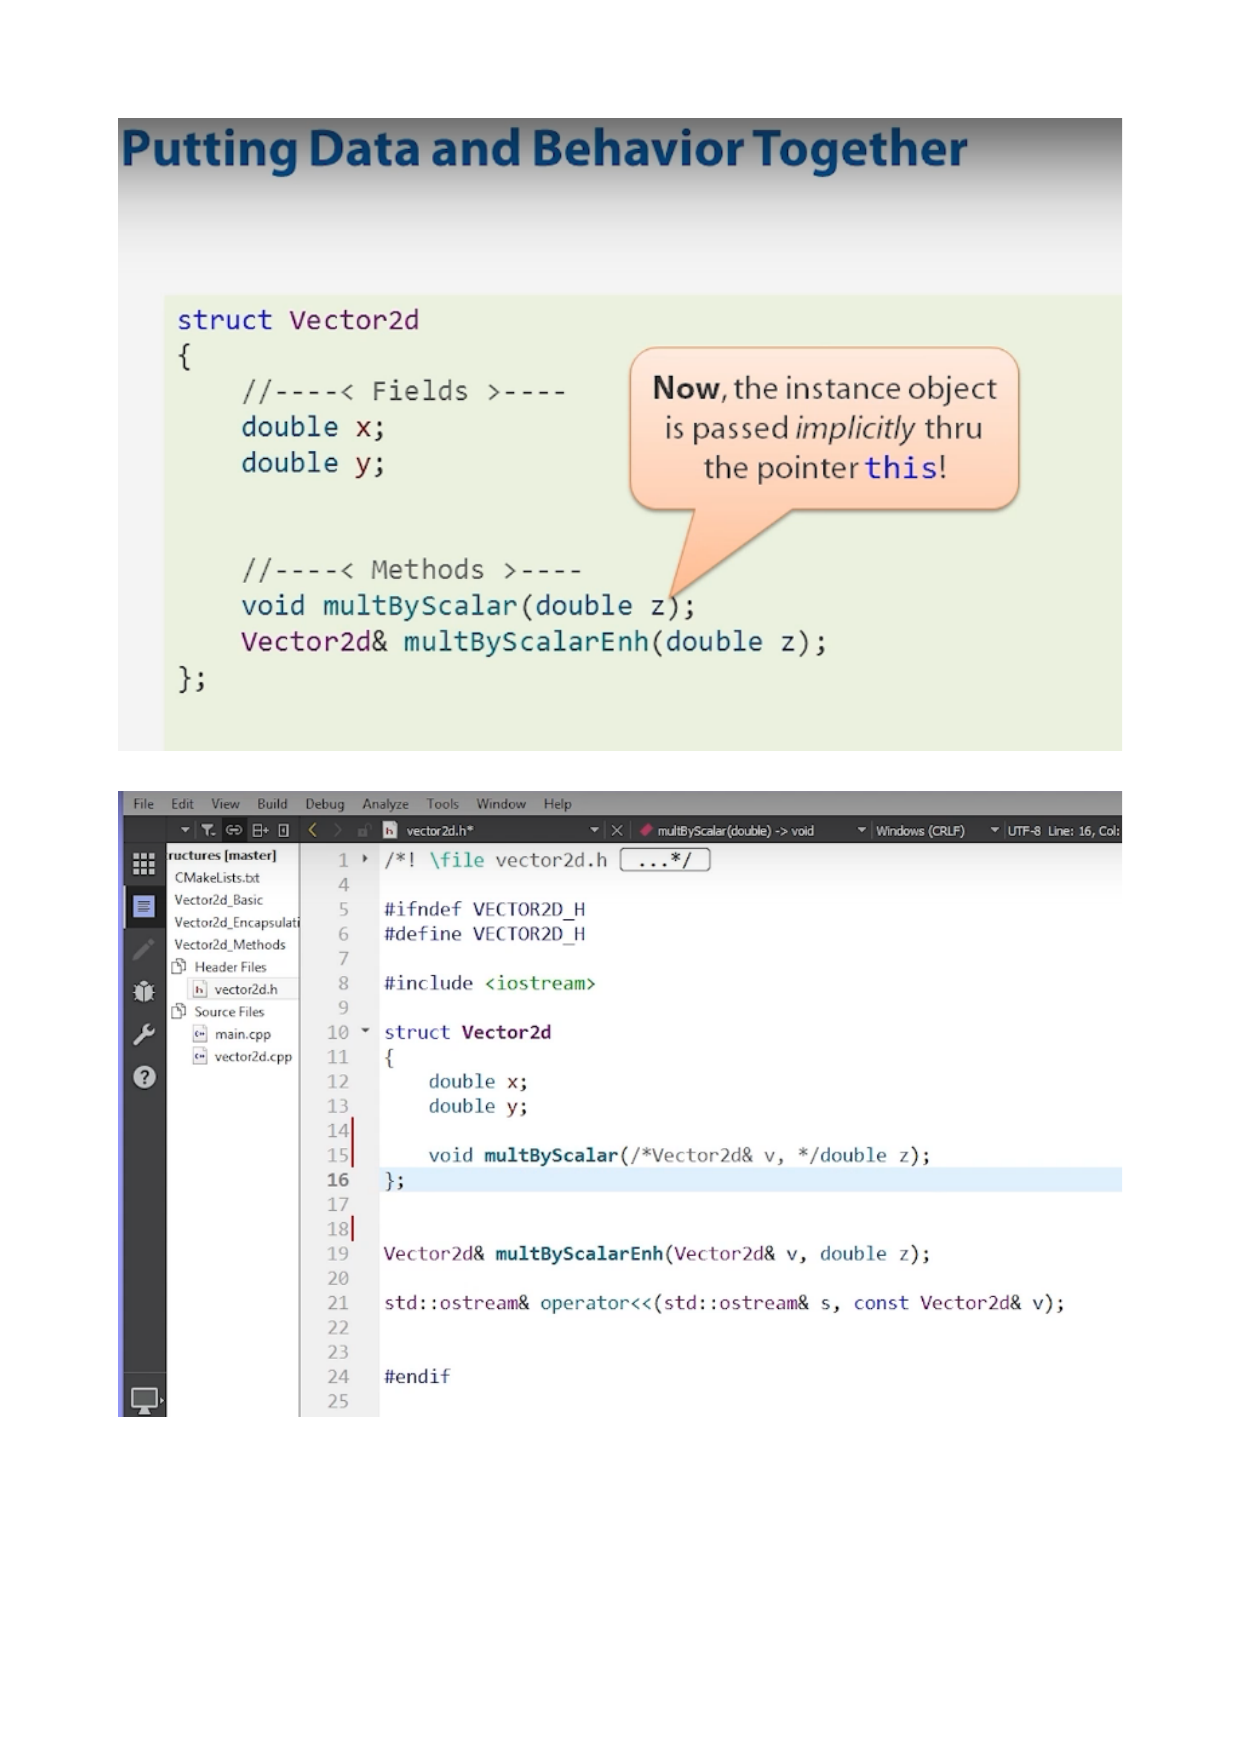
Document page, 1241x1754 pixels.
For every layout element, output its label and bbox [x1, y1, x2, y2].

picture [118, 118, 1123, 751]
picture [118, 791, 1123, 1417]
